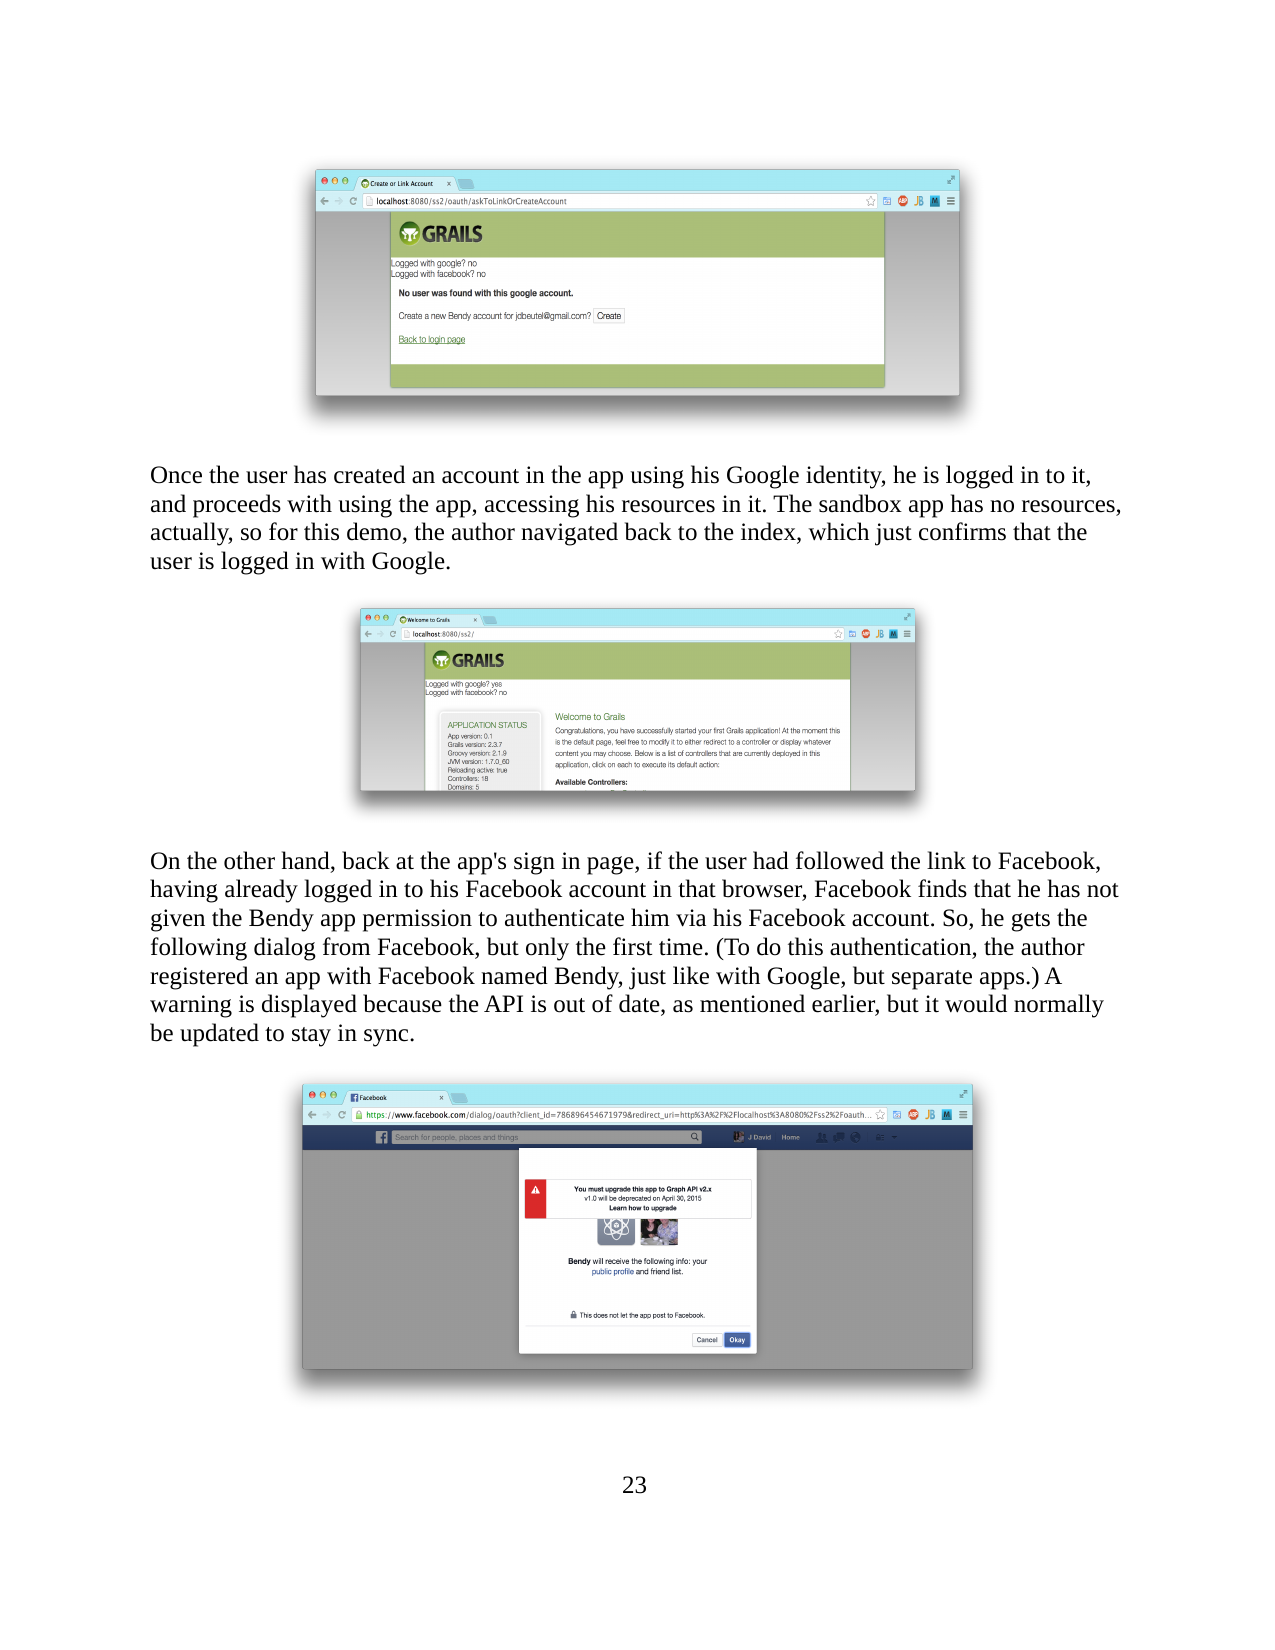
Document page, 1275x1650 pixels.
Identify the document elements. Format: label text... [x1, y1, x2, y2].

text On the other hand, back at the app's sign in page, if the user had followed the link to Facebook, having already logged in to his Facebook account in that browser, Facebook finds that he has not given the Bendy app permission to authenticate him via his Facebook account. So, he gets the following dialog from Facebook, but only the first time. (To do this authentication, the author registered an app with Facebook named Bendy, just like with Google, but separate apps.) A warning is displayed because the API is out of date, as mentioned earlier, but it would normally be updated to stay in sync. [150, 846, 1125, 1047]
text Once the user has created an account in the app using his Google identity, he is logged in to it, and proceeds with using the app, accessing his resources in it. The sandbox app has no resources, actually, so for this demo, the author navigated back to the index, which just confirms that the user is logged in with Google. [150, 460, 1125, 575]
picture [272, 1065, 1003, 1414]
picture [335, 592, 940, 828]
picture [286, 150, 989, 442]
